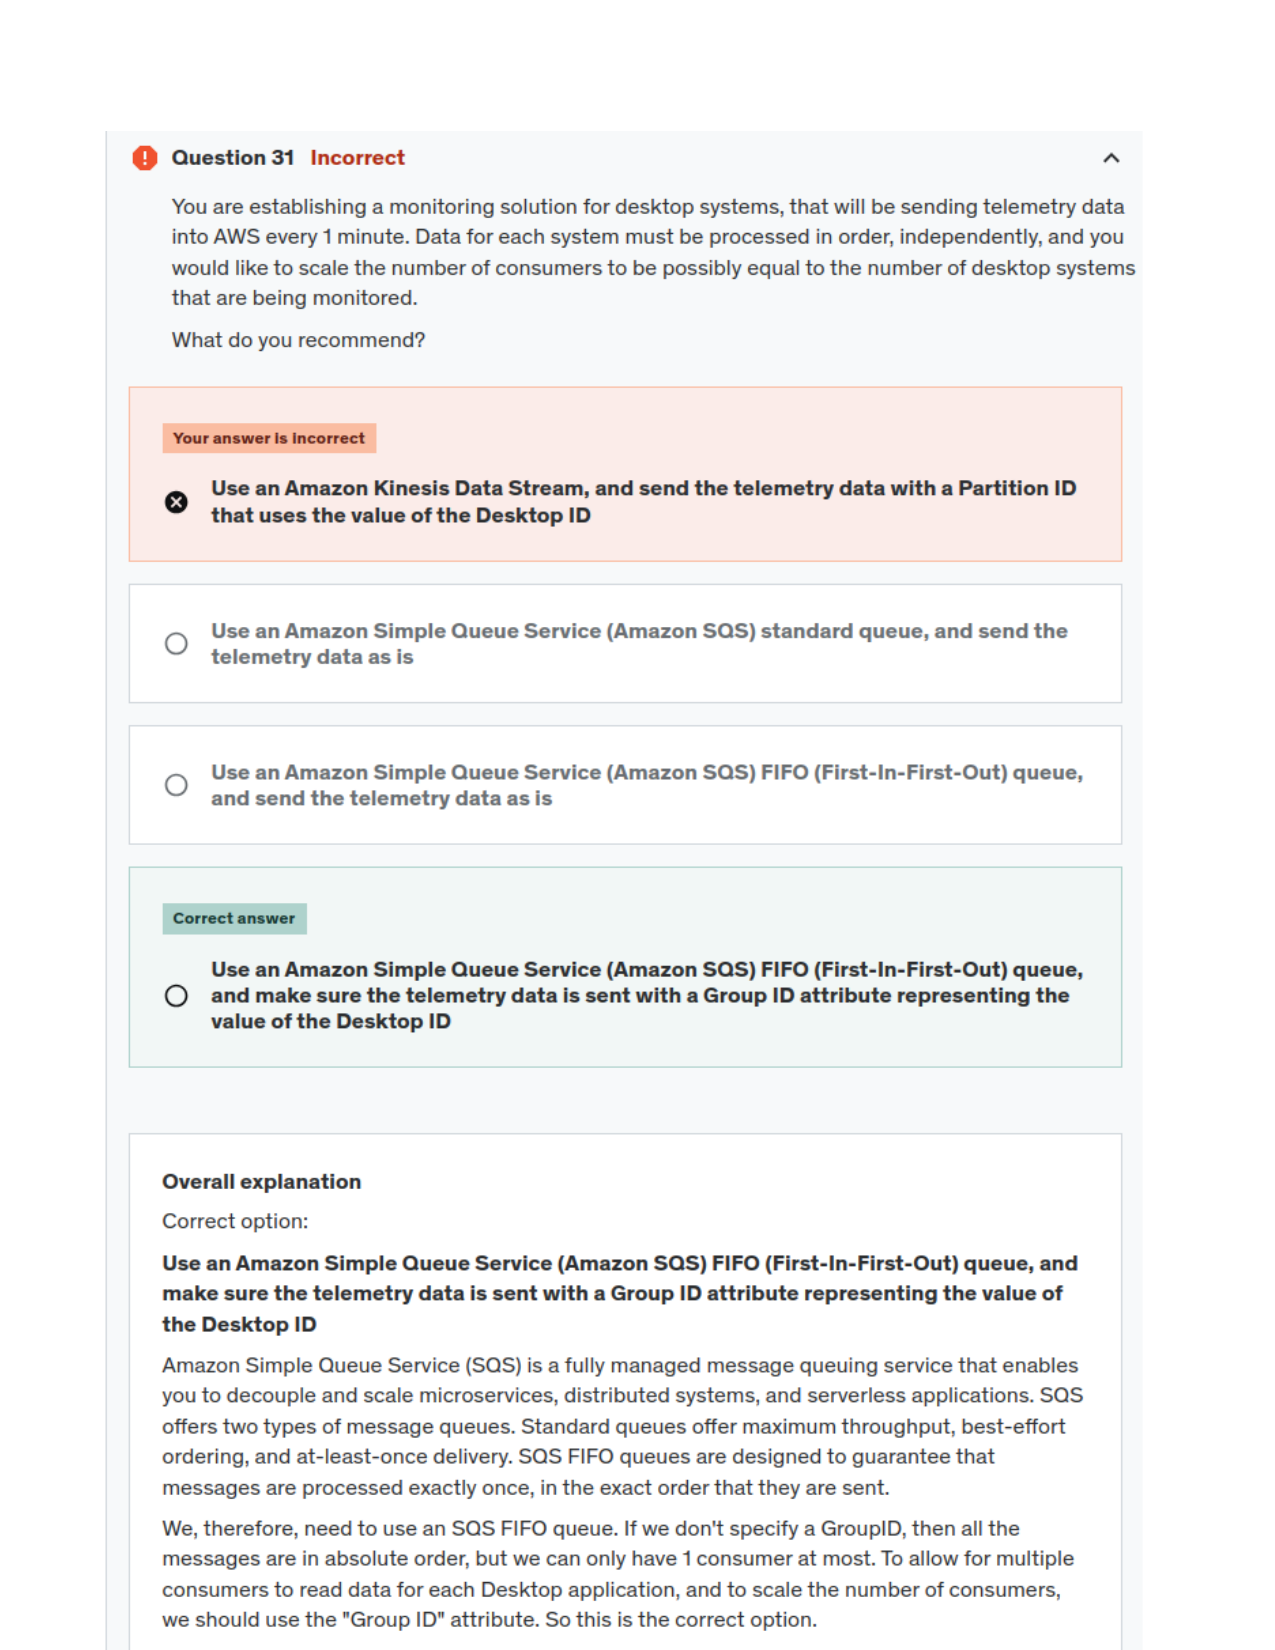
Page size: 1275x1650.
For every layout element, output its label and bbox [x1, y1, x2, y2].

picture [103, 131, 1143, 1650]
